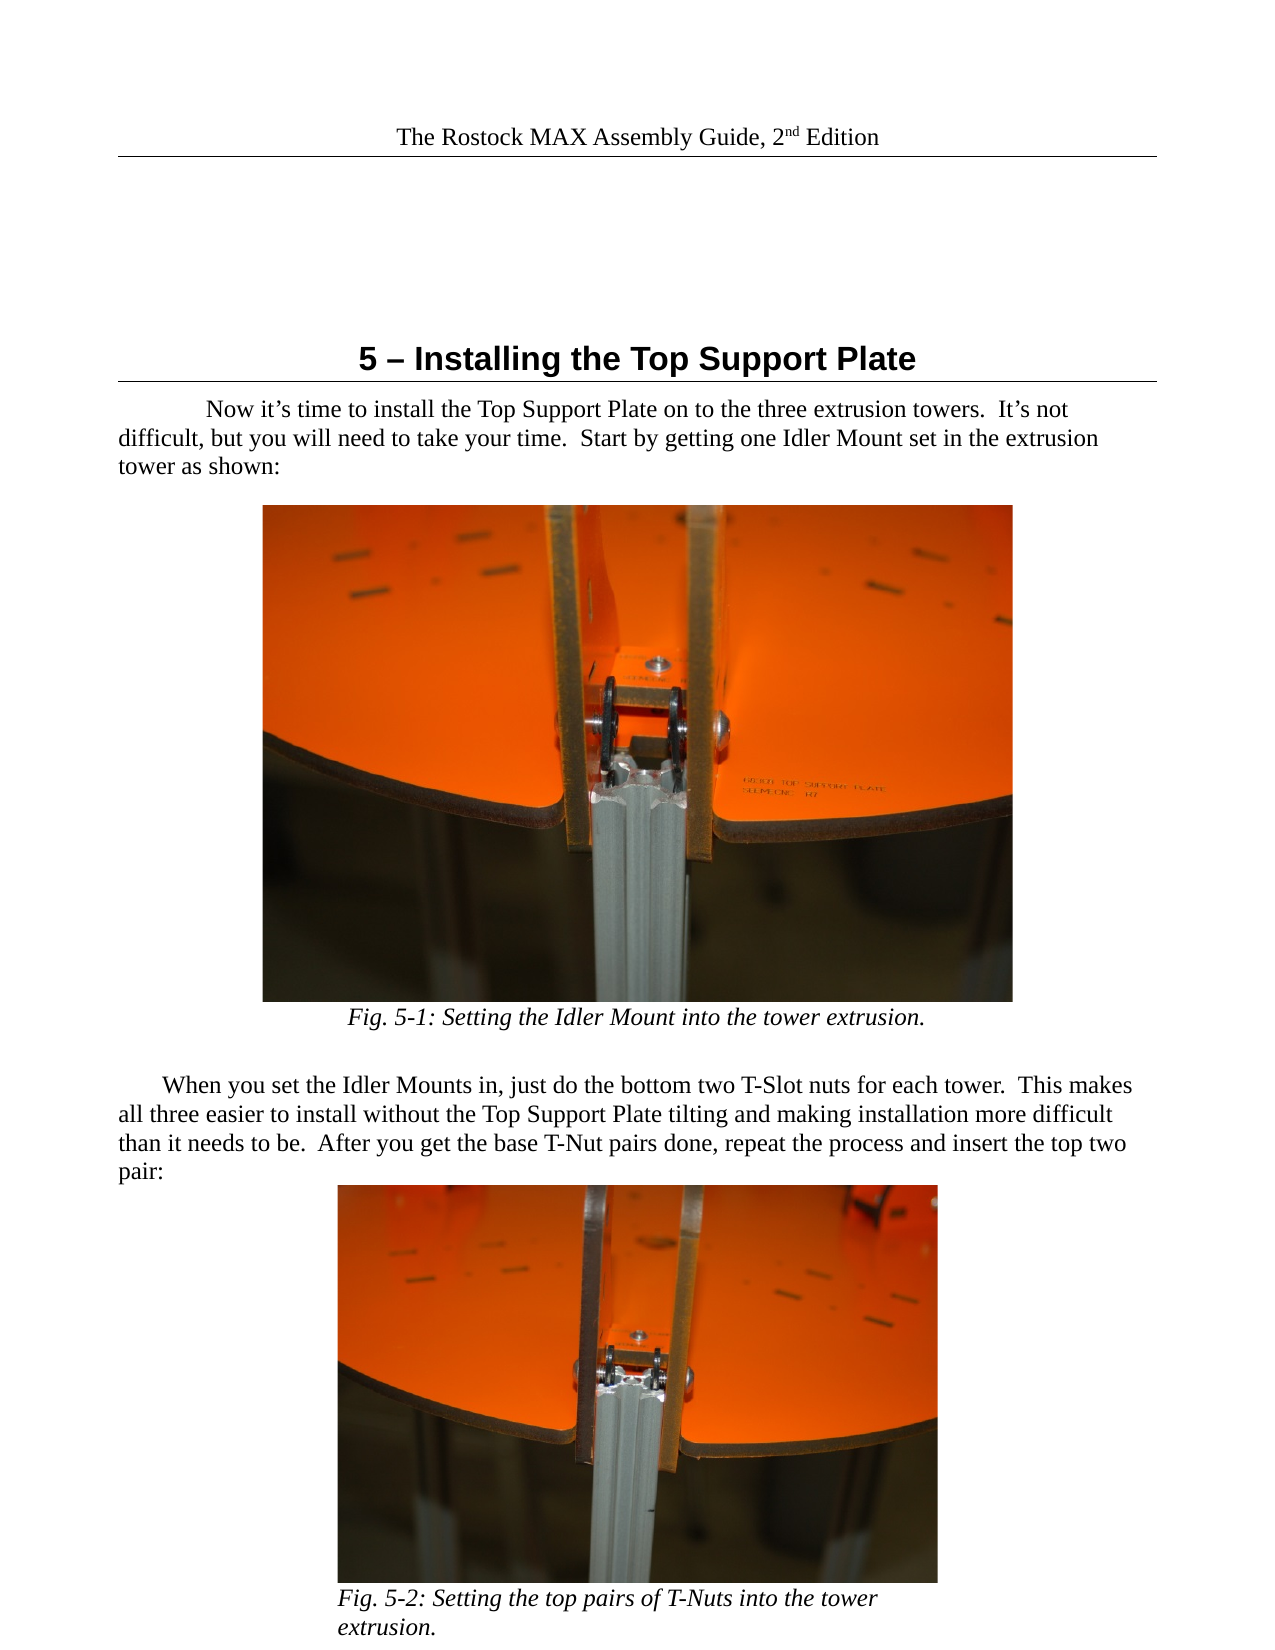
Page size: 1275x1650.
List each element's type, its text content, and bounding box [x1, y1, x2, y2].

subtitle 5 – Installing the Top Support Plate [118, 334, 1157, 381]
text Now it’s time to install the Top Support Plate on to the three extrusion towers. It’s not difficult, but you will need to take your time. Start by getting one Idler Mount set in the extrusion tower as shown: [118, 394, 1157, 480]
picture [262, 505, 1013, 1002]
picture [337, 1185, 938, 1583]
text Fig. 5-1: Setting the Idler Mount into the tower extrusion. [262, 1002, 1012, 1031]
text When you set the Idler Mounts in, just do the bottom two T-Slot nuts for each tower. This makes all three easier to install without the Top Support Plate tilting and making installation more difficult than it needs to be. After you get the base T-Nut pairs done, repeat the process and insert the top two pair: [118, 1070, 1157, 1185]
text Fig. 5-2: Setting the top pairs of T-Nuts into the tower extrusion. [337, 1583, 937, 1640]
